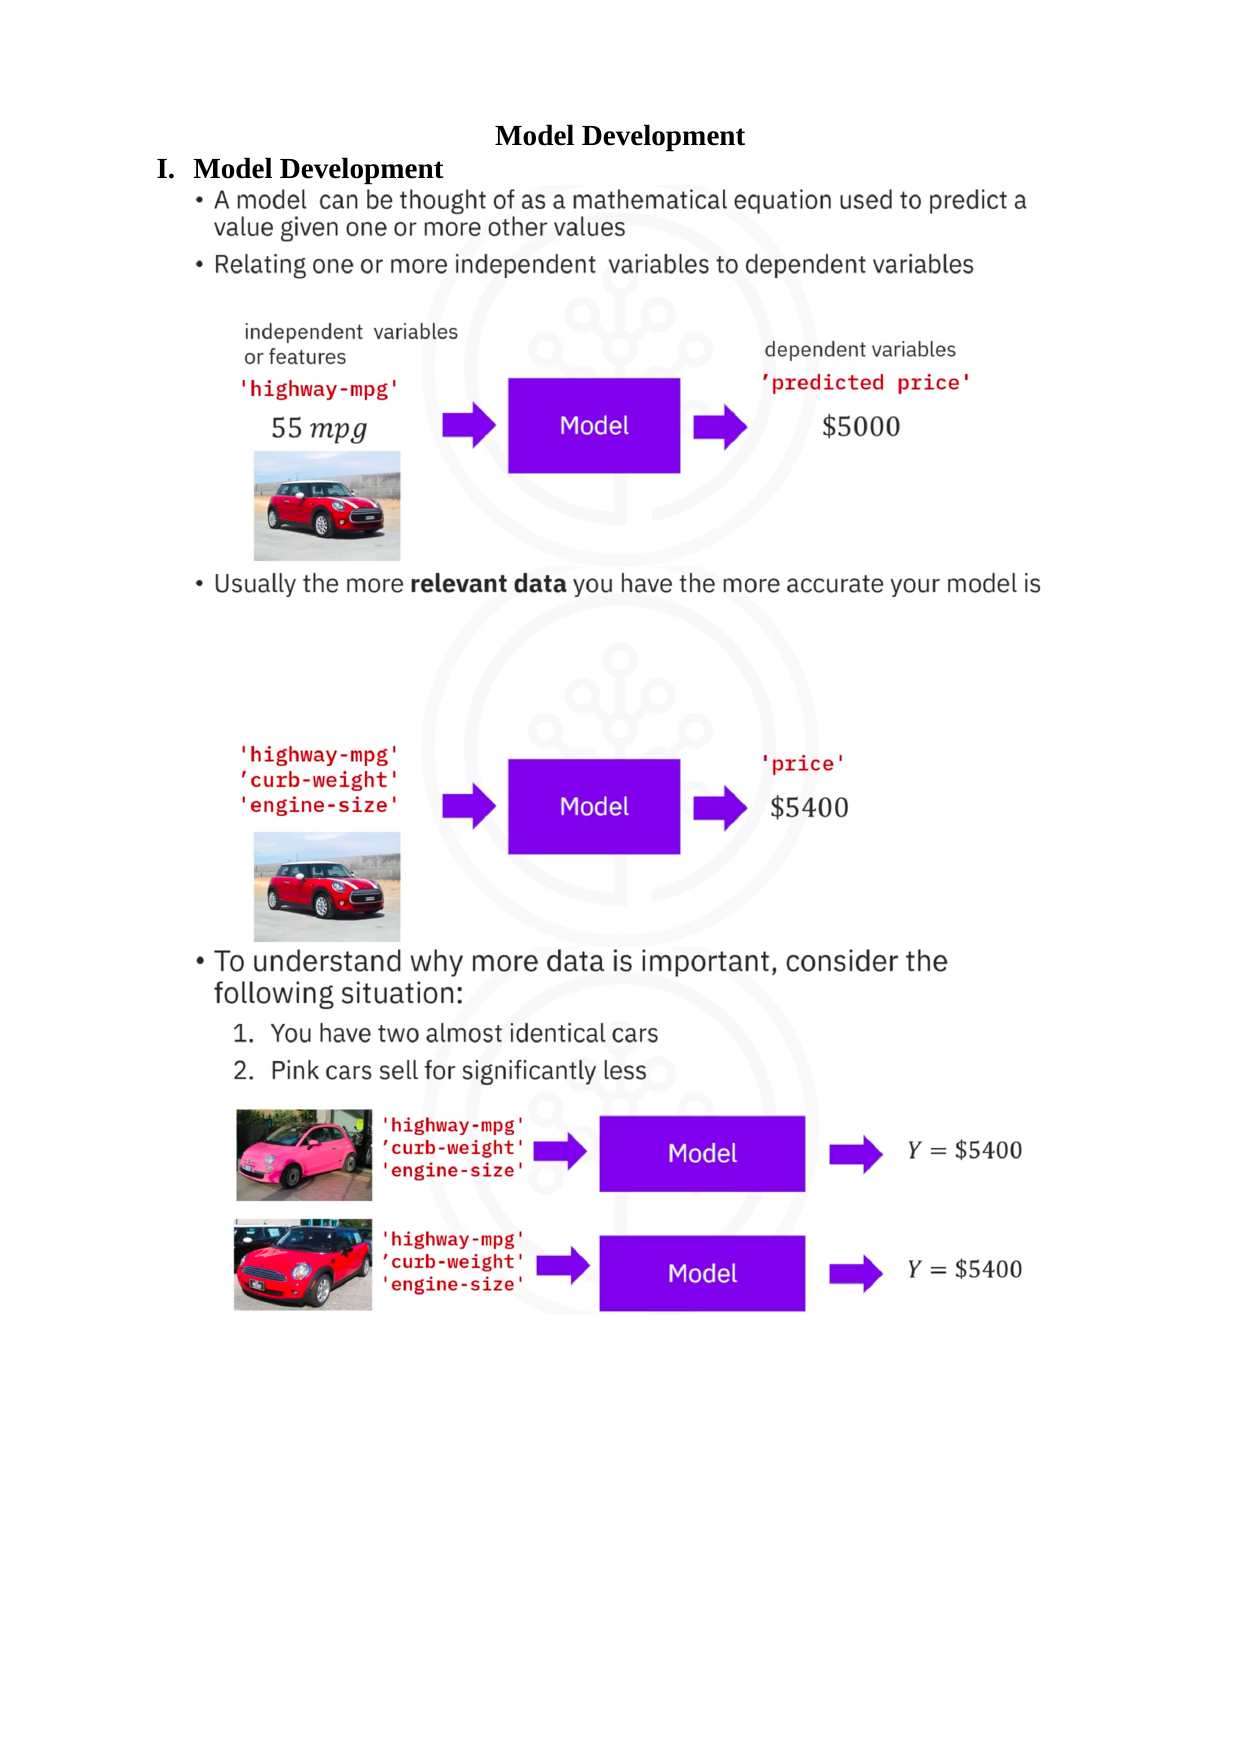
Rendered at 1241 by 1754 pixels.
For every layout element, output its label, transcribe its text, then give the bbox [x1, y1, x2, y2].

text Model Development [118, 118, 1122, 152]
list Model Development [175, 152, 1122, 185]
picture [118, 185, 1123, 1315]
